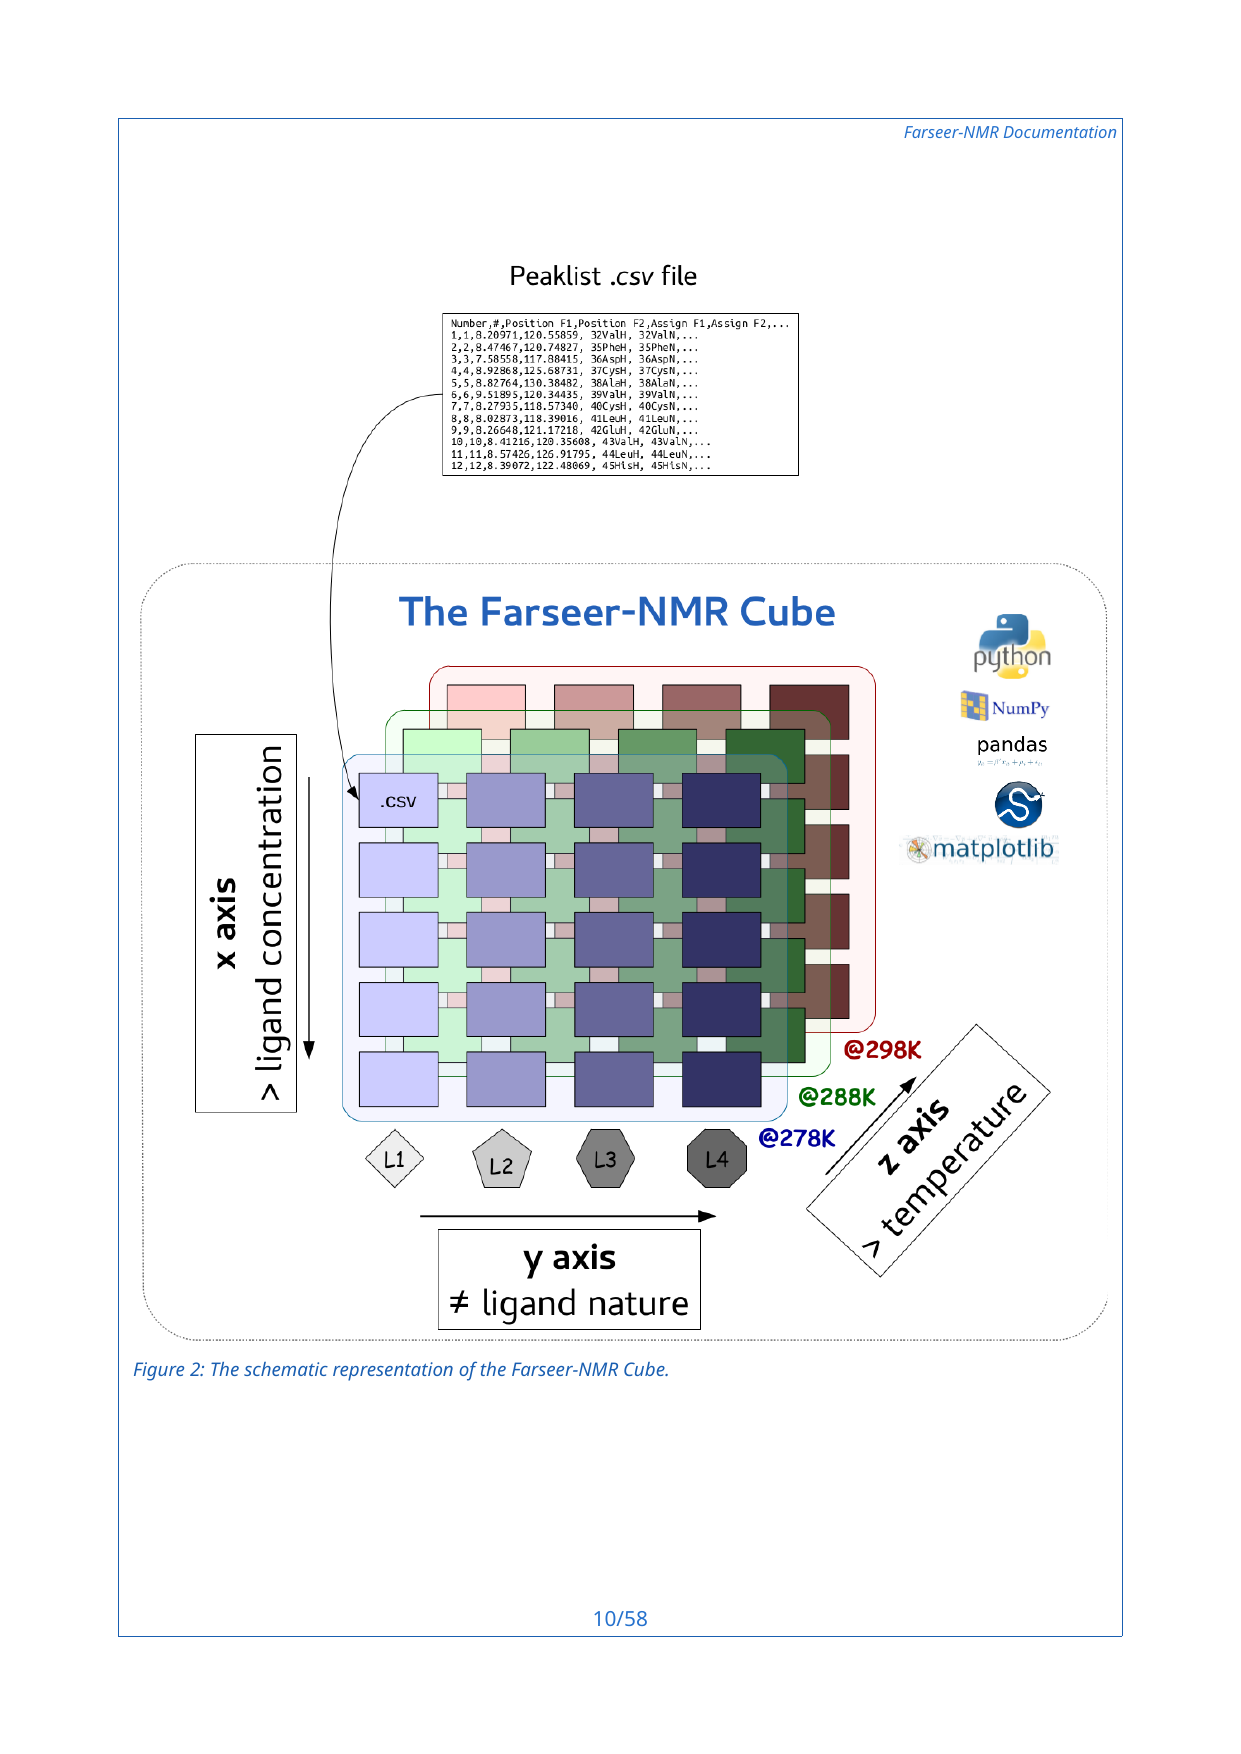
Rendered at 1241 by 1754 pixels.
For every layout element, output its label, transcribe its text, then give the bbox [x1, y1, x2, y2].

picture [132, 253, 1108, 1351]
text Figure 2: The schematic representation of the Farseer-NMR Cube. [133, 1351, 1107, 1381]
